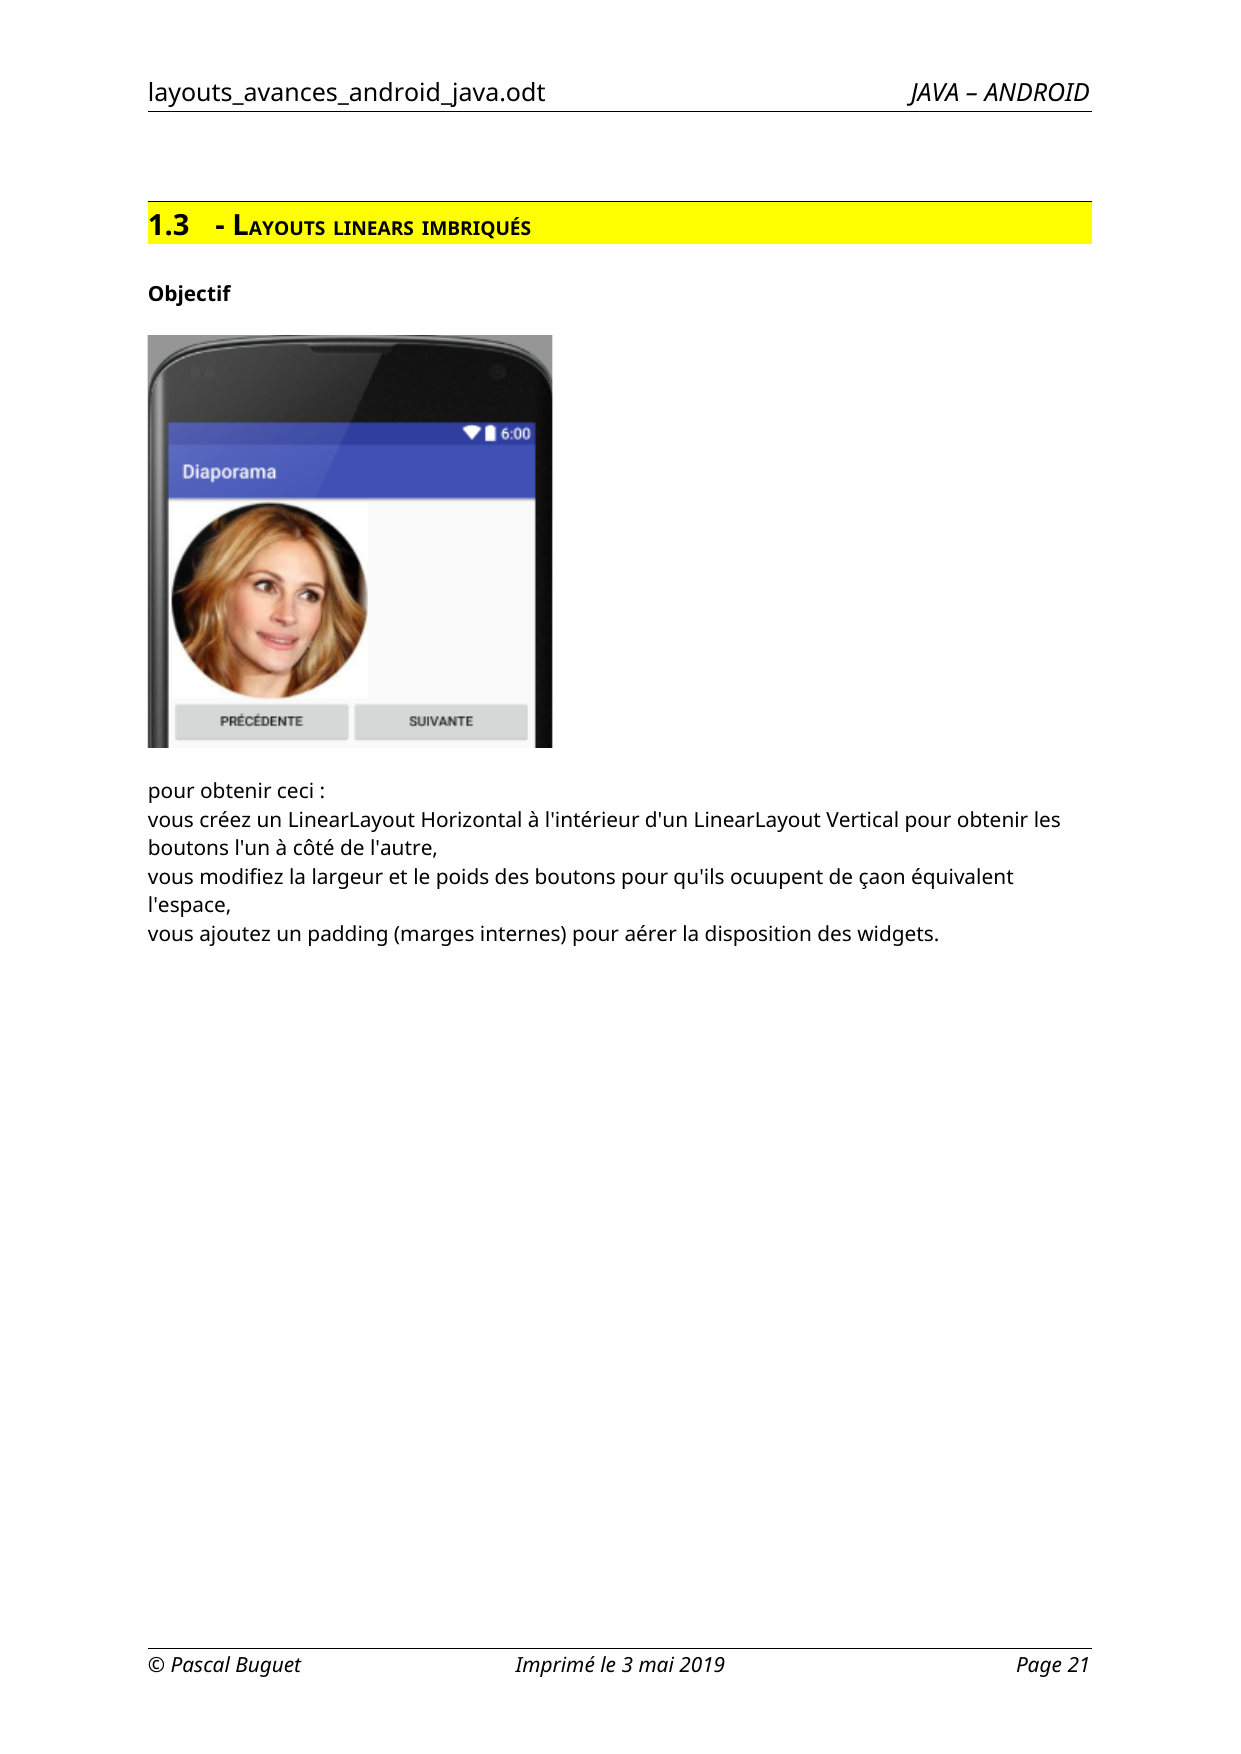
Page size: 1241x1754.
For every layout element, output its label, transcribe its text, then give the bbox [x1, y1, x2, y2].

text Objectif [148, 279, 1092, 307]
picture [147, 335, 553, 748]
text vous créez un LinearLayout Horizontal à l'intérieur d'un LinearLayout Vertical pour obtenir les boutons l'un à côté de l'autre, [148, 805, 1092, 862]
text pour obtenir ceci : [148, 776, 1092, 805]
subtitle - Layouts linears imbriqués [148, 202, 1092, 244]
text vous ajoutez un padding (marges internes) pour aérer la disposition des widgets. [148, 919, 1092, 947]
text vous modifiez la largeur et le poids des boutons pour qu'ils ocuupent de çaon équivalent l'espace, [148, 862, 1092, 919]
